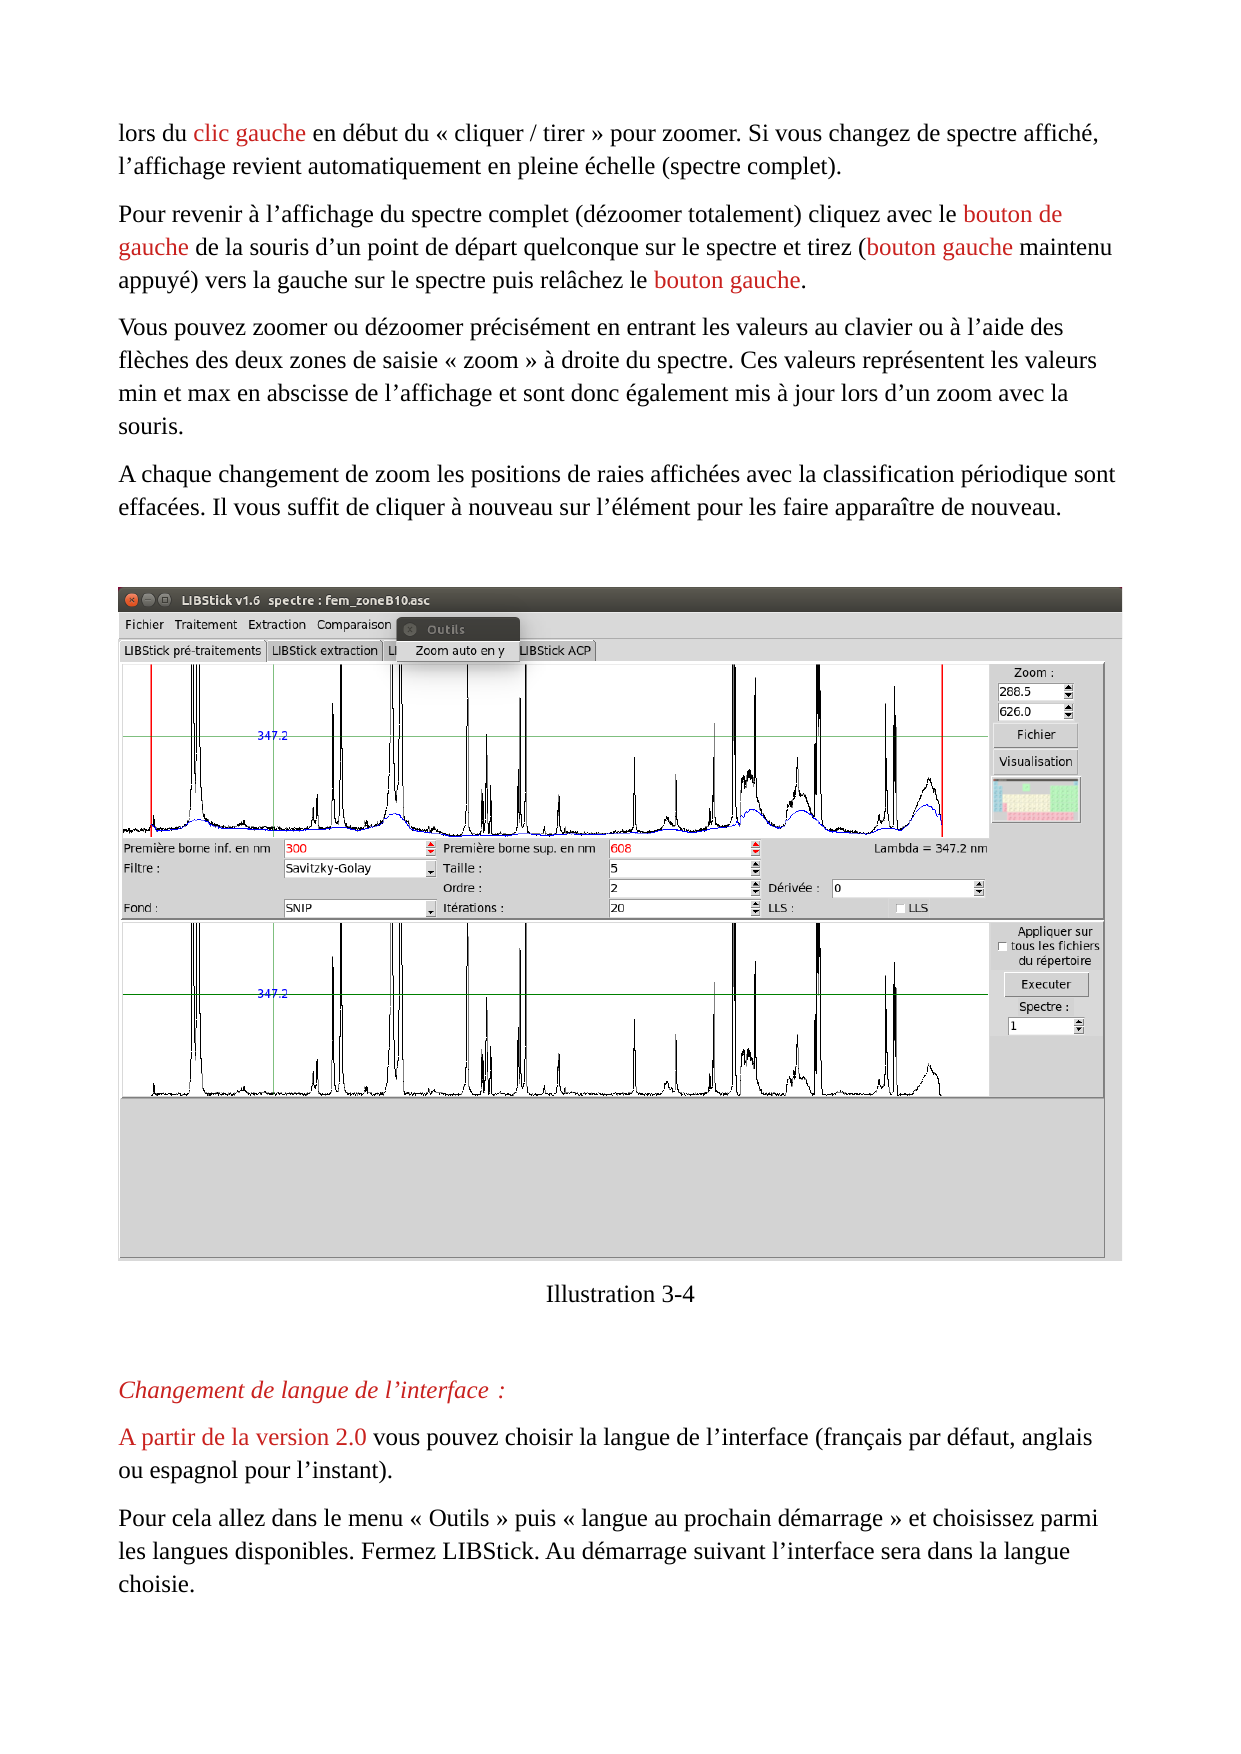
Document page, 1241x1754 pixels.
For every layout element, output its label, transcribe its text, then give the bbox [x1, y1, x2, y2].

text Pour revenir à l’affichage du spectre complet (dézoomer totalement) cliquez avec le bouton de gauche de la souris d’un point de départ quelconque sur le spectre et tirez (bouton gauche maintenu appuyé) vers la gauche sur le spectre puis relâchez le bouton gauche. [118, 199, 1122, 293]
text Pour cela allez dans le menu « Outils » puis « langue au prochain démarrage » et choisissez parmi les langues disponibles. Fermez LIBStick. Au démarrage suivant l’interface sera dans la langue choisie. [118, 1503, 1122, 1598]
text Illustration 3-4 [118, 1279, 1122, 1308]
text lors du clic gauche en début du « cliquer / tirer » pour zoomer. Si vous changez de spectre affiché, l’affichage revient automatiquement en pleine échelle (spectre complet). [118, 118, 1122, 180]
text Changement de langue de l’interface : [118, 1375, 1122, 1403]
text A chaque changement de zoom les positions de raies affichées avec la classification périodique sont effacées. Il vous suffit de cliquer à nouveau sur l’élément pour les faire apparaître de nouveau. [118, 459, 1122, 521]
text A partir de la version 2.0 vous pouvez choisir la langue de l’interface (français par défaut, anglais ou espagnol pour l’instant). [118, 1422, 1122, 1484]
picture [118, 587, 1123, 1261]
text Vous pouvez zoomer ou dézoomer précisément en entrant les valeurs au clavier ou à l’aide des flèches des deux zones de saisie « zoom » à droite du spectre. Ces valeurs représentent les valeurs min et max en abscisse de l’affichage et sont donc également mis à jour lors d’un zoom avec la souris. [118, 312, 1122, 440]
